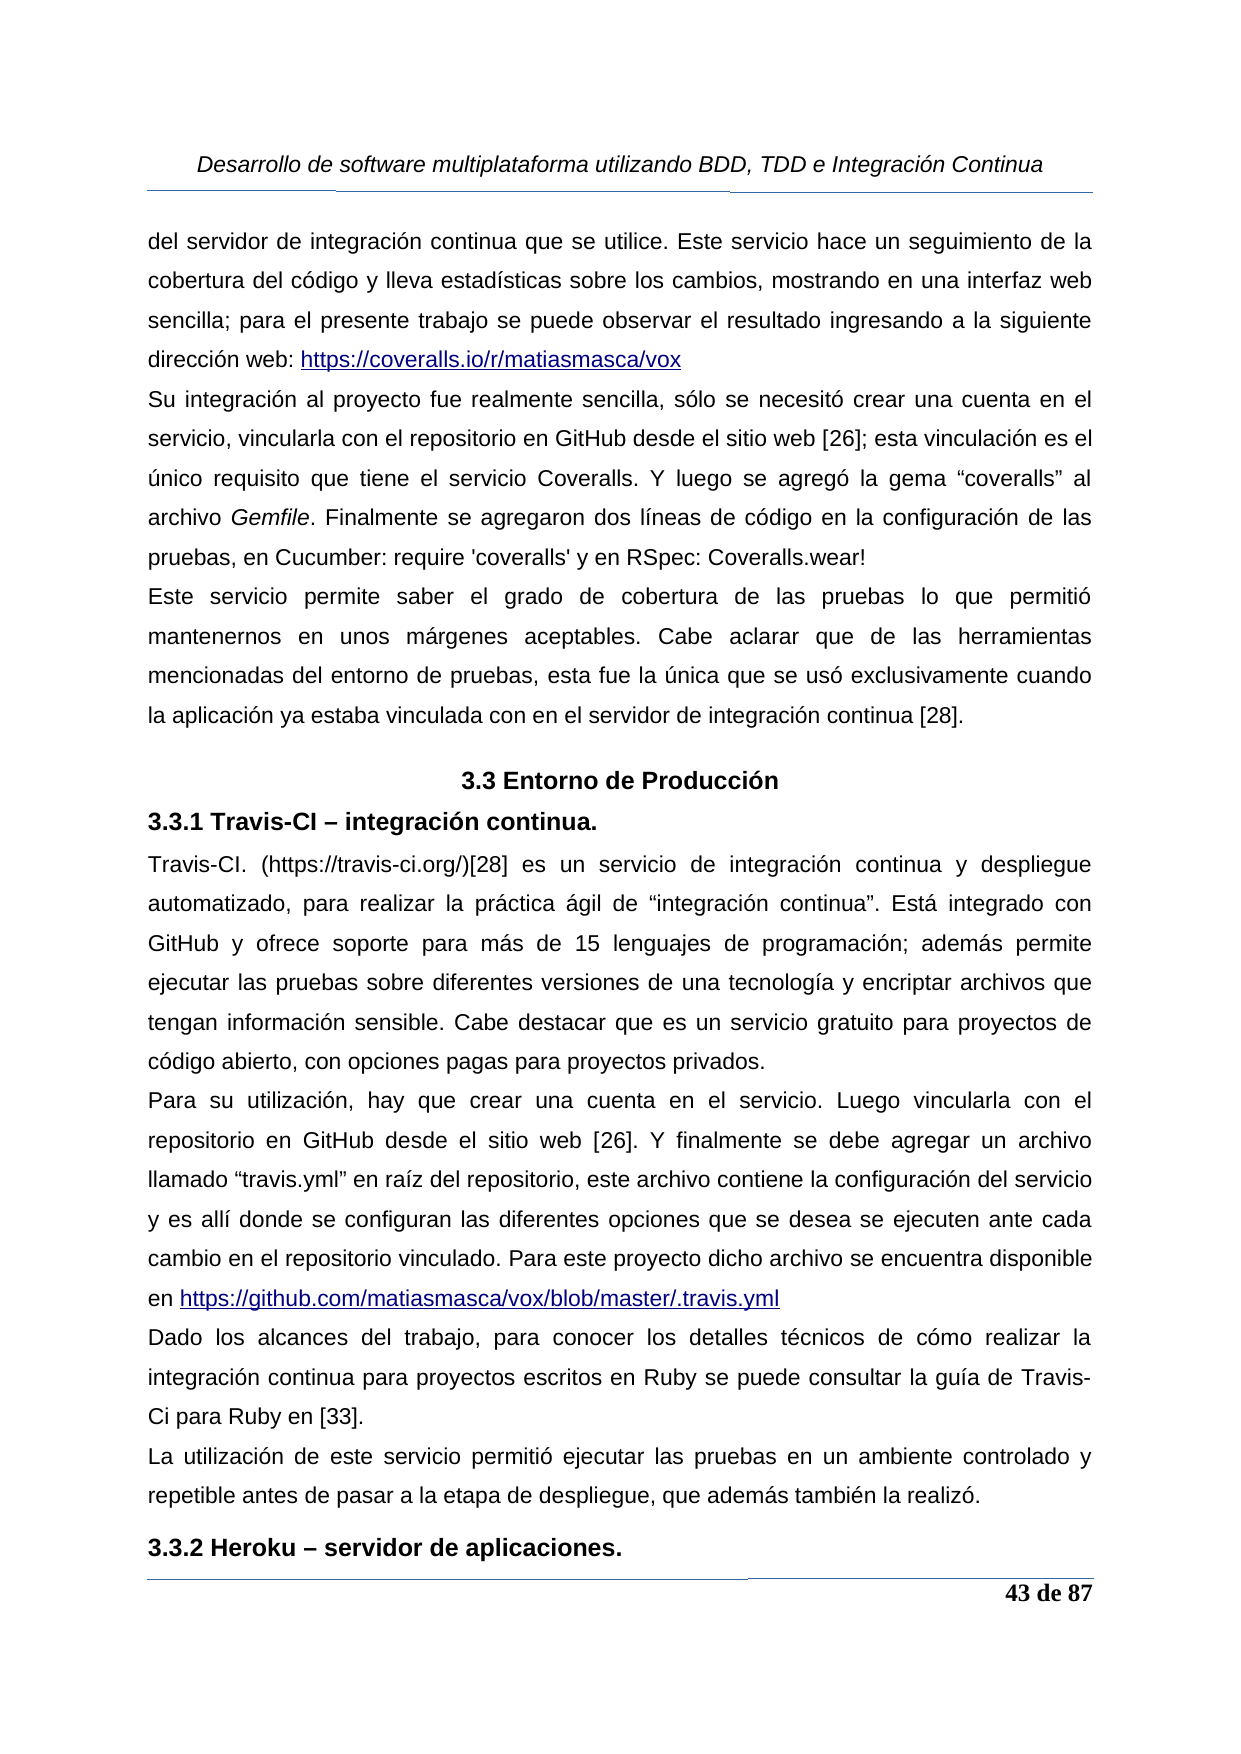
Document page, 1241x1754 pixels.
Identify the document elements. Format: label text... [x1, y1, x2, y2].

text Dado los alcances del trabajo, para conocer los detalles técnicos de cómo realizar la integración continua para proyectos escritos en Ruby se puede consultar la guía de Travis-Ci para Ruby en [33]. [148, 1324, 1093, 1429]
text 3.3.1 Travis-CI – integración continua. [148, 807, 1093, 836]
text Este servicio permite saber el grado de cobertura de las pruebas lo que permitió mantenernos en unos márgenes aceptables. Cabe aclarar que de las herramientas mencionadas del entorno de pruebas, esta fue la única que se usó exclusivamente cuando la aplicación ya estaba vinculada con en el servidor de integración continua [28]. [148, 583, 1093, 728]
subtitle 3.3 Entorno de Producción [148, 766, 1093, 795]
text Para su utilización, hay que crear una cuenta en el servicio. Luego vincularla con el repositorio en GitHub desde el sitio web [26]. Y finalmente se debe agregar un archivo llamado “travis.yml” en raíz del repositorio, este archivo contiene la configuración del servicio y es allí donde se configuran las diferentes opciones que se desea se ejecuten ante cada cambio en el repositorio vinculado. Para este proyecto dicho archivo se encuentra disponible en https://github.com/matiasmasca/vox/blob/master/.travis.yml [148, 1087, 1093, 1311]
text Travis-CI. (https://travis-ci.org/)[28] es un servicio de integración continua y despliegue automatizado, para realizar la práctica ágil de “integración continua”. Está integrado con GitHub y ofrece soporte para más de 15 lenguajes de programación; además permite ejecutar las pruebas sobre diferentes versiones de una tecnología y encriptar archivos que tengan información sensible. Cabe destacar que es un servicio gratuito para proyectos de código abierto, con opciones pagas para proyectos privados. [148, 851, 1093, 1074]
text 3.3.2 Heroku – servidor de aplicaciones. [148, 1533, 1093, 1562]
text La utilización de este servicio permitió ejecutar las pruebas en un ambiente controlado y repetible antes de pasar a la etapa de despliegue, que además también la realizó. [148, 1443, 1093, 1508]
text del servidor de integración continua que se utilice. Este servicio hace un seguimiento de la cobertura del código y lleva estadísticas sobre los cambios, mostrando en una interfaz web sencilla; para el presente trabajo se puede observar el resultado ingresando a la siguiente dirección web: https://coveralls.io/r/matiasmasca/vox [148, 228, 1093, 373]
text Su integración al proyecto fue realmente sencilla, sólo se necesitó crear una cuenta en el servicio, vincularla con el repositorio en GitHub desde el sitio web [26]; esta vinculación es el único requisito que tiene el servicio Coveralls. Y luego se agregó la gema “coveralls” al archivo Gemfile. Finalmente se agregaron dos líneas de código en la configuración de las pruebas, en Cucumber: require 'coveralls' y en RSpec: Coveralls.wear! [148, 386, 1093, 570]
